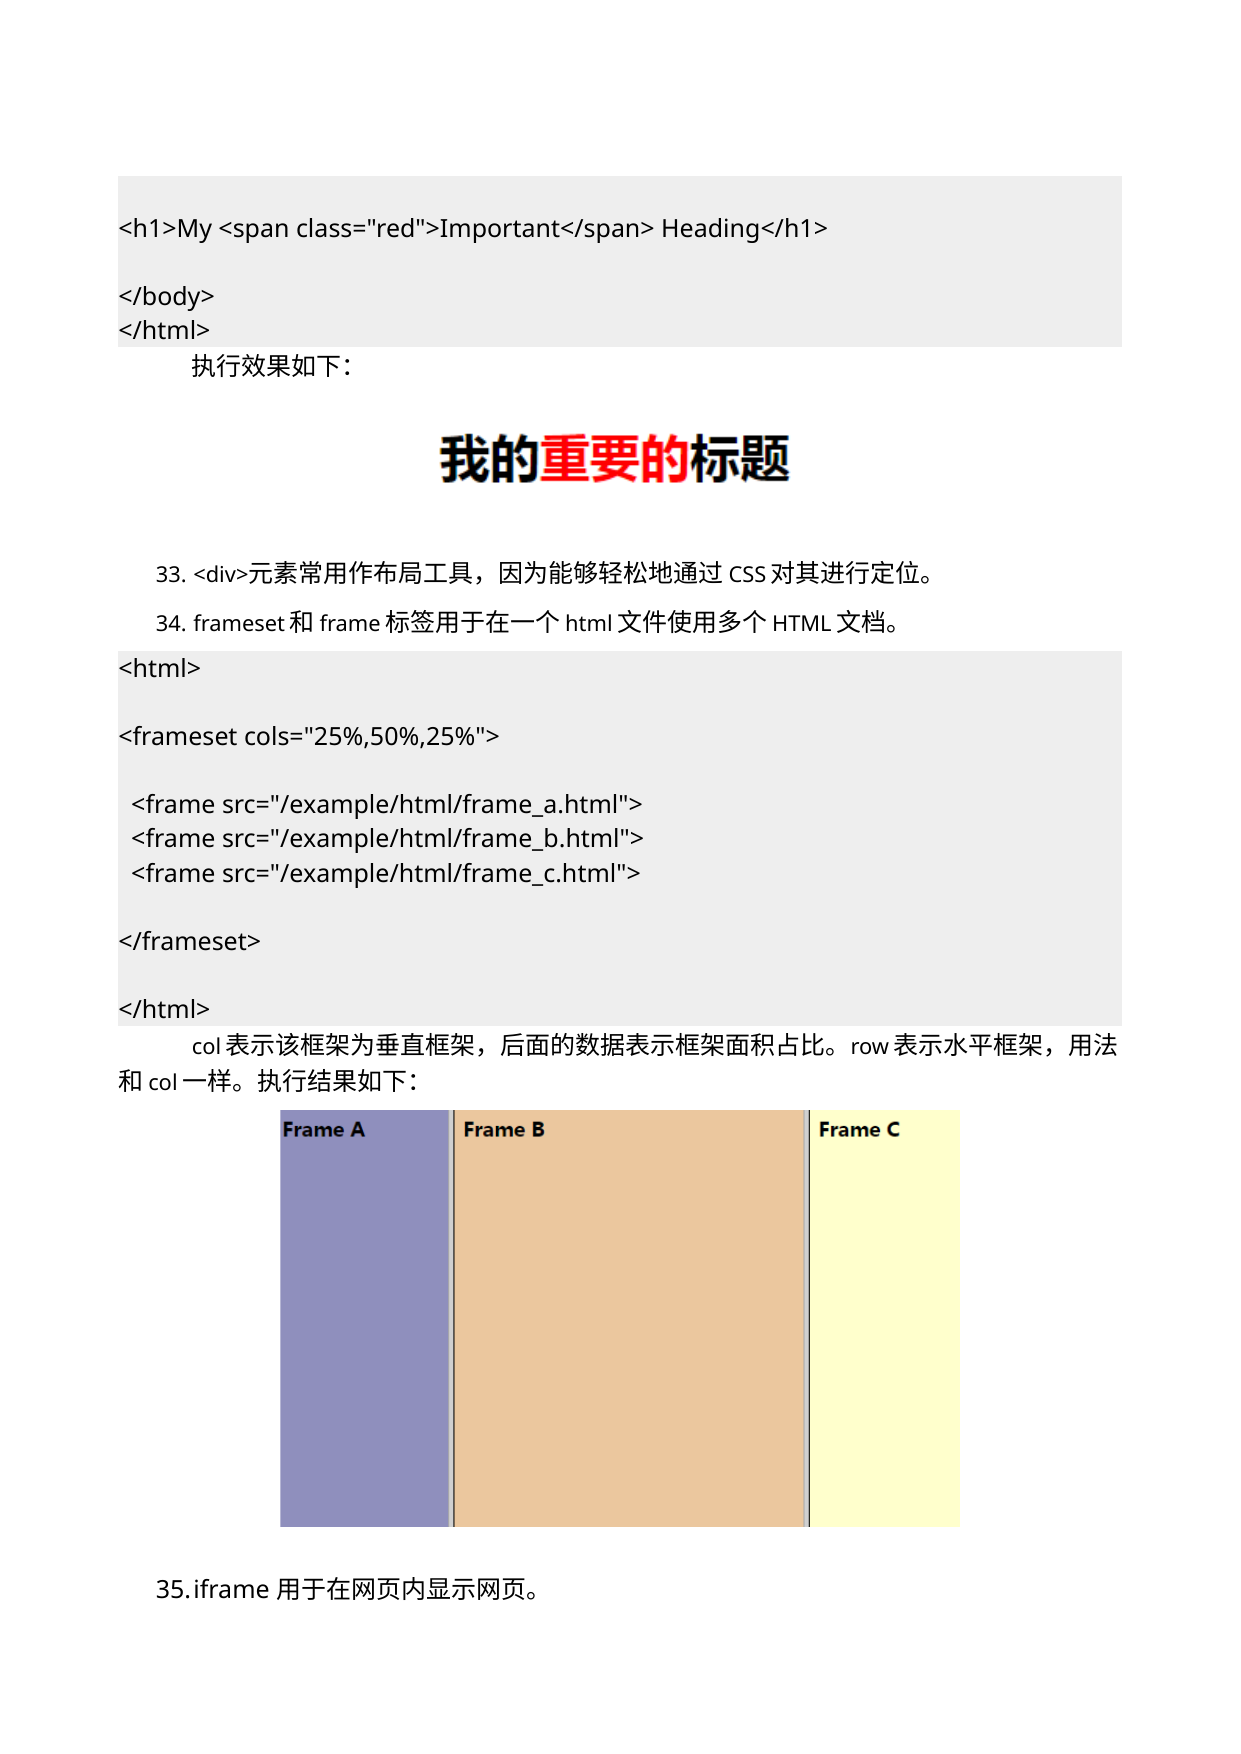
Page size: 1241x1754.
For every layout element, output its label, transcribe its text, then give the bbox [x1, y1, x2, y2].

list frameset和frame标签用于在一个html文件使用多个HTML文档。 [156, 602, 1122, 638]
list <div>元素常用作布局工具，因为能够轻松地通过CSS对其进行定位。 [156, 553, 1122, 589]
picture [437, 395, 803, 511]
picture [280, 1110, 960, 1527]
text col表示该框架为垂直框架，后面的数据表示框架面积占比。row表示水平框架，用法和col一样。执行结果如下： [118, 1026, 1122, 1098]
table_header <html> <frameset cols="25%,50%,25%"> <frame src="/example/html/frame_a.html"> <frame src="/example/html/frame_b.html"> <frame src="/example/html/frame_c.html"> </frameset> </html> [118, 651, 1122, 1026]
list iframe 用于在网页内显示网页。 [156, 1569, 1122, 1605]
text 执行效果如下： [118, 347, 1122, 383]
table_header <h1>My <span class="red">Important</span> Heading</h1> </body> </html> [118, 176, 1122, 347]
